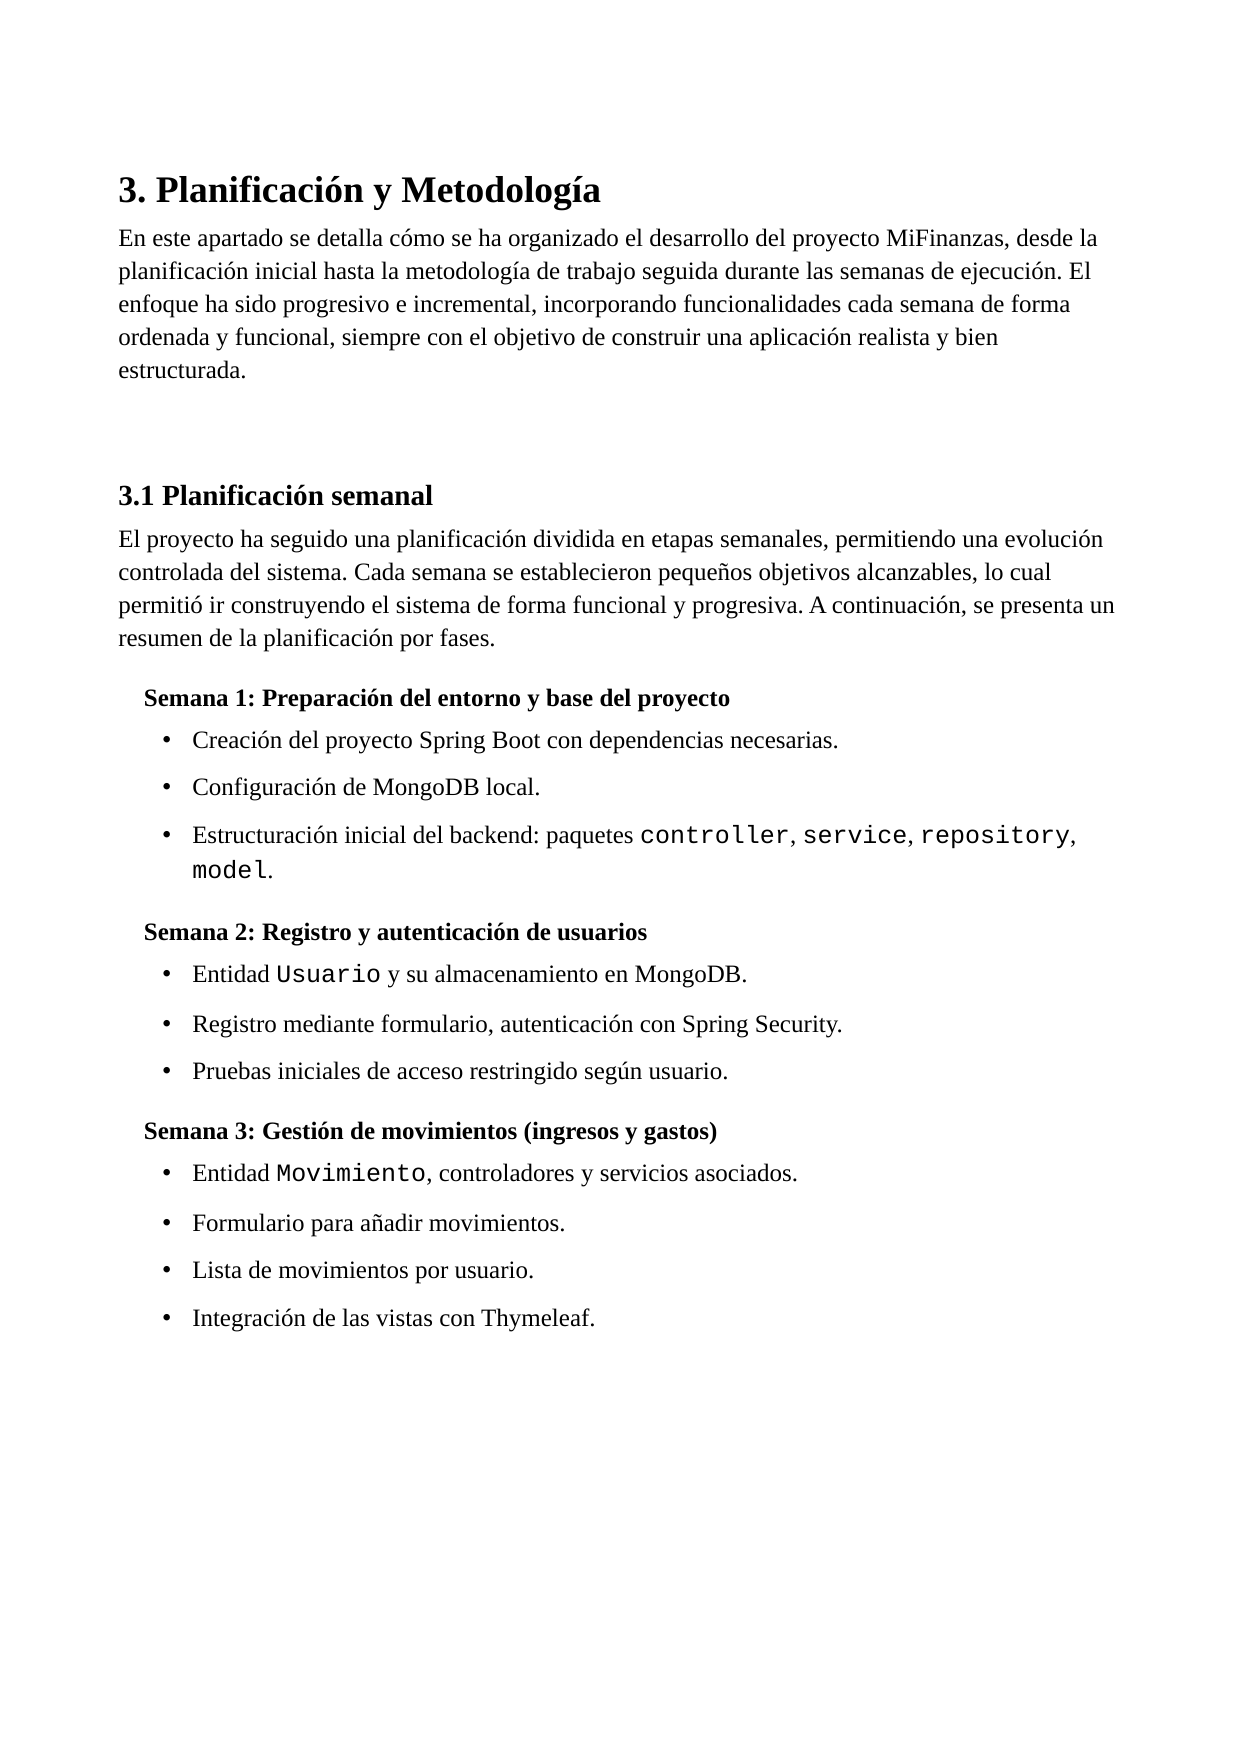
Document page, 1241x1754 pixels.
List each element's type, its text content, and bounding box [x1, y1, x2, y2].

list Pruebas iniciales de acceso restringido según usuario. [162, 1056, 1122, 1085]
list Lista de movimientos por usuario. [162, 1255, 1122, 1284]
list Entidad Usuario y su almacenamiento en MongoDB. [162, 959, 1122, 989]
list Registro mediante formulario, autenticación con Spring Security. [162, 1009, 1122, 1037]
subtitle 🔹 Semana 3: Gestión de movimientos (ingresos y gastos) [118, 1116, 1122, 1145]
text En este apartado se detalla cómo se ha organizado el desarrollo del proyecto MiFinanzas, desde la planificación inicial hasta la metodología de trabajo seguida durante las semanas de ejecución. El enfoque ha sido progresivo e incremental, incorporando funcionalidades cada semana de forma ordenada y funcional, siempre con el objetivo de construir una aplicación realista y bien estructurada. [118, 223, 1122, 384]
list Entidad Movimiento, controladores y servicios asociados. [162, 1158, 1122, 1188]
subtitle 🔹 Semana 1: Preparación del entorno y base del proyecto [118, 683, 1122, 712]
list Estructuración inicial del backend: paquetes controller, service, repository, model. [162, 820, 1122, 886]
subtitle 3.1 Planificación semanal [118, 478, 1122, 512]
list Creación del proyecto Spring Boot con dependencias necesarias. [162, 725, 1122, 753]
list Formulario para añadir movimientos. [162, 1208, 1122, 1236]
text El proyecto ha seguido una planificación dividida en etapas semanales, permitiendo una evolución controlada del sistema. Cada semana se establecieron pequeños objetivos alcanzables, lo cual permitió ir construyendo el sistema de forma funcional y progresiva. A continuación, se presenta un resumen de la planificación por fases. [118, 524, 1122, 652]
list Integración de las vistas con Thymeleaf. [162, 1303, 1122, 1332]
subtitle 🔹 Semana 2: Registro y autenticación de usuarios [118, 917, 1122, 946]
subtitle 3. Planificación y Metodología [118, 168, 1122, 211]
list Configuración de MongoDB local. [162, 772, 1122, 801]
